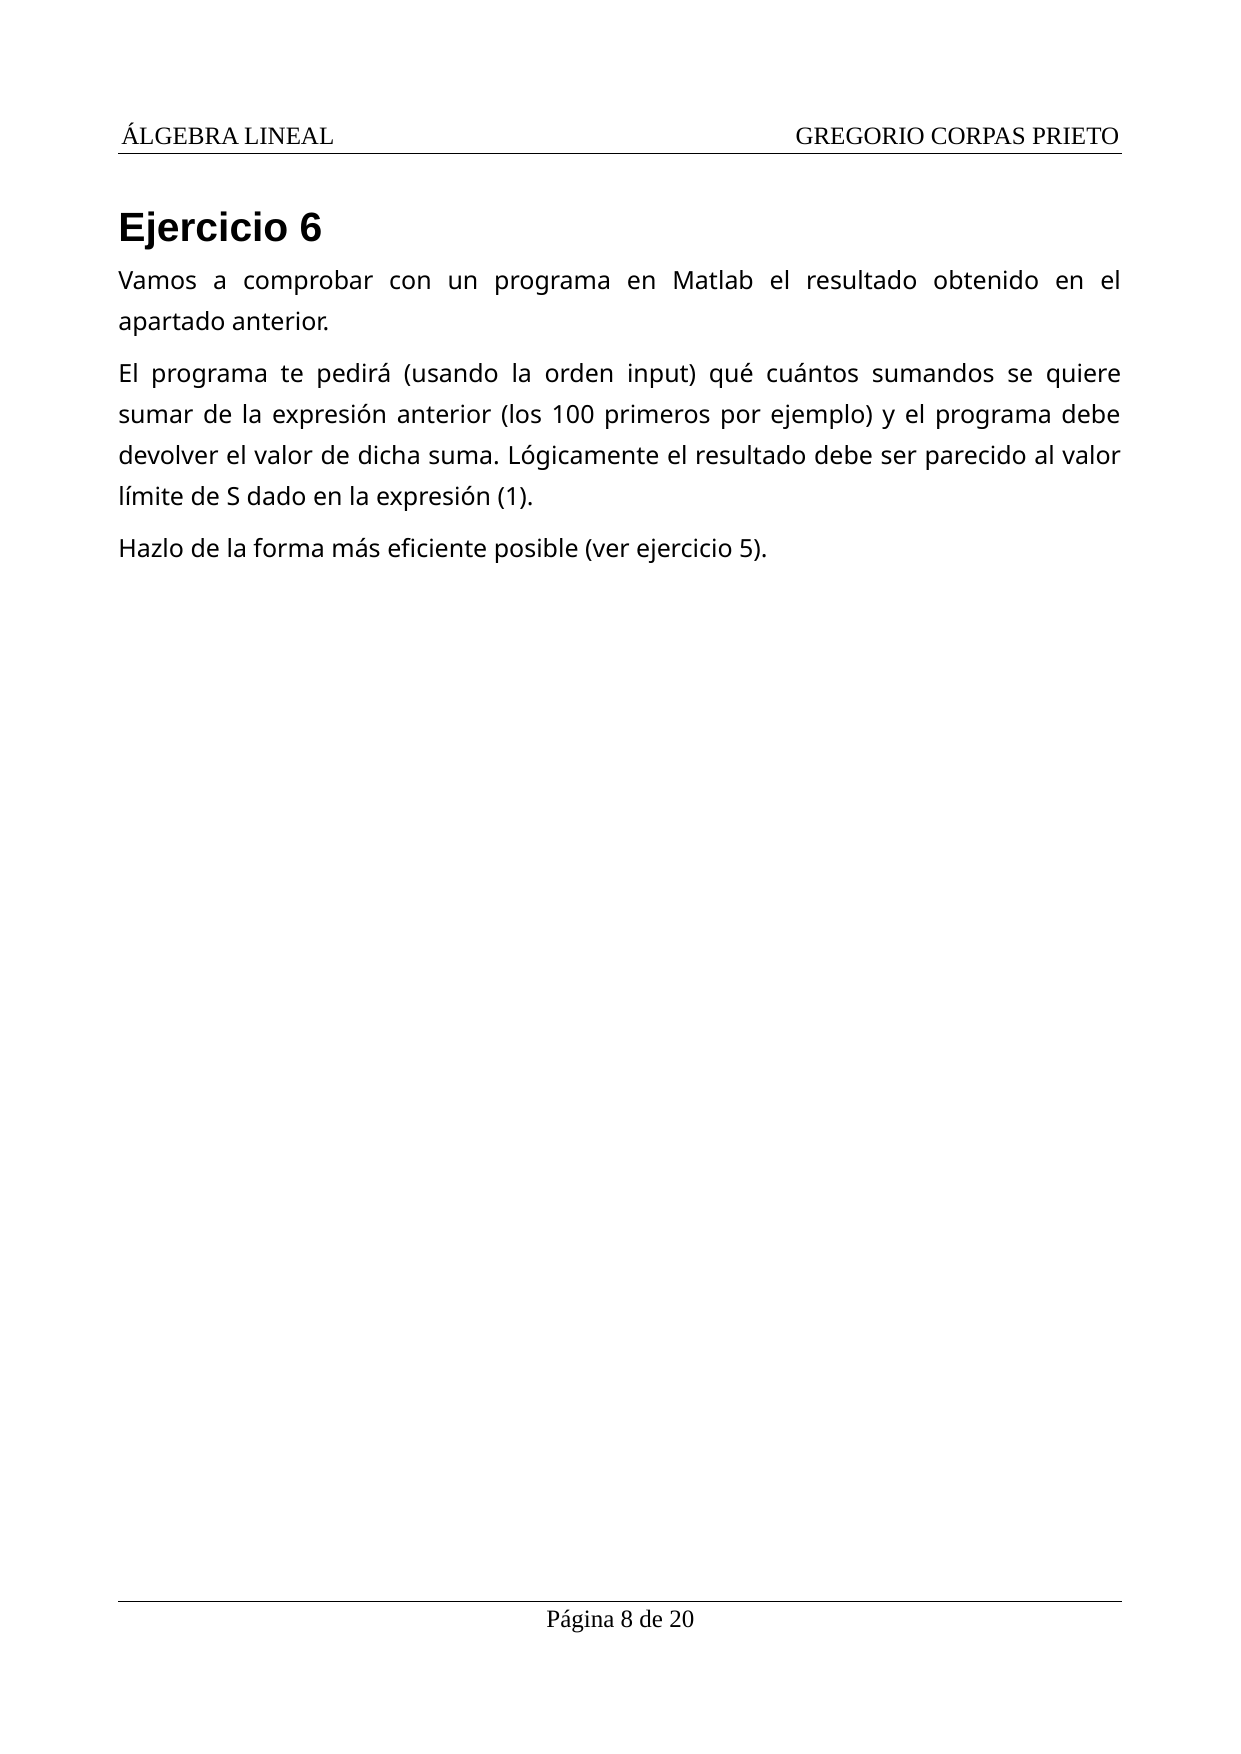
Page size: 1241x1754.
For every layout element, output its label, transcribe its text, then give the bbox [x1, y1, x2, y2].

text El programa te pedirá (usando la orden input) qué cuántos sumandos se quiere sumar de la expresión anterior (los 100 primeros por ejemplo) y el programa debe devolver el valor de dicha suma. Lógicamente el resultado debe ser parecido al valor límite de S dado en la expresión (1). [118, 356, 1122, 513]
subtitle Ejercicio 6 [118, 203, 1122, 250]
text Vamos a comprobar con un programa en Matlab el resultado obtenido en el apartado anterior. [118, 263, 1122, 337]
text Hazlo de la forma más eficiente posible (ver ejercicio 5). [118, 531, 1122, 565]
